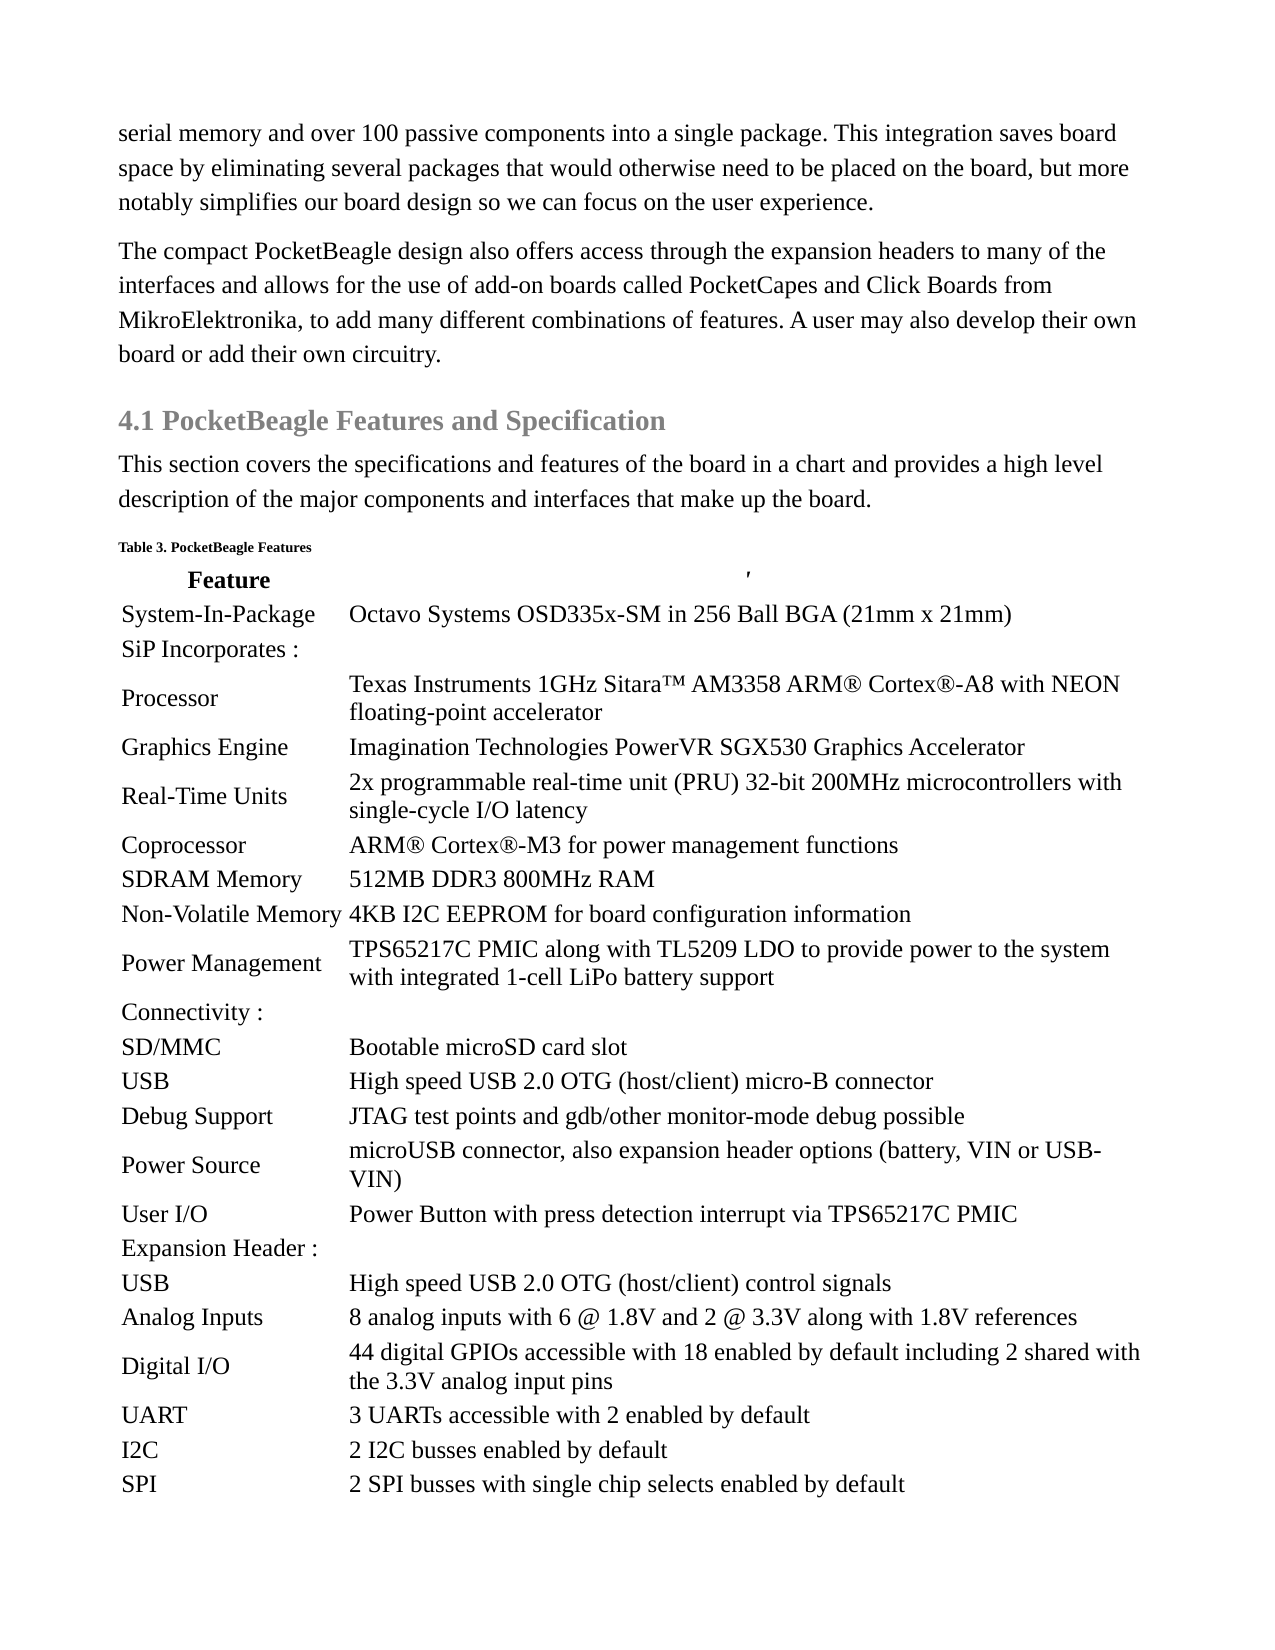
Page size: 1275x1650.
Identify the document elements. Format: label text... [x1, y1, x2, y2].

table_cell 2x programmable real-time unit (PRU) 32-bit 200MHz microcontrollers with single-cycle I/O latency [346, 764, 1157, 827]
text serial memory and over 100 passive components into a single package. This integration saves board space by eliminating several packages that would otherwise need to be placed on the board, but more notably simplifies our board design so we can focus on the user experience. [118, 118, 1157, 216]
table_cell 2 I2C busses enabled by default [346, 1432, 1157, 1467]
table_cell 8 analog inputs with 6 @ 1.8V and 2 @ 3.3V along with 1.8V references [346, 1300, 1157, 1334]
table_cell Analog Inputs [118, 1300, 346, 1334]
table_header ' [346, 562, 1157, 597]
table_cell SPI [118, 1467, 346, 1501]
table_header Feature [118, 562, 346, 597]
table_cell Power Button with press detection interrupt via TPS65217C PMIC [346, 1196, 1157, 1230]
table_cell Bootable microSD card slot [346, 1029, 1157, 1063]
table_cell Coprocessor [118, 827, 346, 862]
table_cell microUSB connector, also expansion header options (battery, VIN or USB-VIN) [346, 1133, 1157, 1196]
table_cell Octavo Systems OSD335x-SM in 256 Ball BGA (21mm x 21mm) [346, 597, 1157, 631]
table_cell Connectivity : [118, 994, 1157, 1029]
table_cell Imagination Technologies PowerVR SGX530 Graphics Accelerator [346, 729, 1157, 764]
text This section covers the specifications and features of the board in a chart and provides a high level description of the major components and interfaces that make up the board. [118, 449, 1157, 512]
subtitle Table 3. PocketBeagle Features [118, 539, 1157, 556]
table_cell SiP Incorporates : [118, 631, 1157, 666]
table_cell Texas Instruments 1GHz Sitara™ AM3358 ARM® Cortex®-A8 with NEON floating-point accelerator [346, 666, 1157, 729]
table_cell 3 UARTs accessible with 2 enabled by default [346, 1398, 1157, 1432]
table_cell System-In-Package [118, 597, 346, 631]
text The compact PocketBeagle design also offers access through the expansion headers to many of the interfaces and allows for the use of add-on boards called PocketCapes and Click Boards from MikroElektronika, to add many different combinations of features. A user may also develop their own board or add their own circuitry. [118, 236, 1157, 368]
table_cell USB [118, 1265, 346, 1299]
table_cell Non-Volatile Memory [118, 896, 346, 931]
table_cell Power Management [118, 931, 346, 994]
table_cell UART [118, 1398, 346, 1432]
table_cell Graphics Engine [118, 729, 346, 764]
table_cell SD/MMC [118, 1029, 346, 1063]
table_cell Debug Support [118, 1098, 346, 1132]
table_cell Expansion Header : [118, 1230, 1157, 1265]
table_cell 2 SPI busses with single chip selects enabled by default [346, 1467, 1157, 1501]
table_cell I2C [118, 1432, 346, 1467]
table_cell User I/O [118, 1196, 346, 1230]
table_cell JTAG test points and gdb/other monitor-mode debug possible [346, 1098, 1157, 1132]
table_cell SDRAM Memory [118, 862, 346, 896]
table_cell Power Source [118, 1133, 346, 1196]
table_cell 44 digital GPIOs accessible with 18 enabled by default including 2 shared with the 3.3V analog input pins [346, 1334, 1157, 1397]
table_cell High speed USB 2.0 OTG (host/client) micro-B connector [346, 1063, 1157, 1098]
table_cell High speed USB 2.0 OTG (host/client) control signals [346, 1265, 1157, 1299]
table_cell TPS65217C PMIC along with TL5209 LDO to provide power to the system with integrated 1-cell LiPo battery support [346, 931, 1157, 994]
table_cell Real-Time Units [118, 764, 346, 827]
table_cell USB [118, 1063, 346, 1098]
table_cell 4KB I2C EEPROM for board configuration information [346, 896, 1157, 931]
subtitle 4.1 PocketBeagle Features and Specification [118, 403, 1157, 437]
table_cell 512MB DDR3 800MHz RAM [346, 862, 1157, 896]
table_cell Digital I/O [118, 1334, 346, 1397]
table_cell Processor [118, 666, 346, 729]
table_cell ARM® Cortex®-M3 for power management functions [346, 827, 1157, 862]
